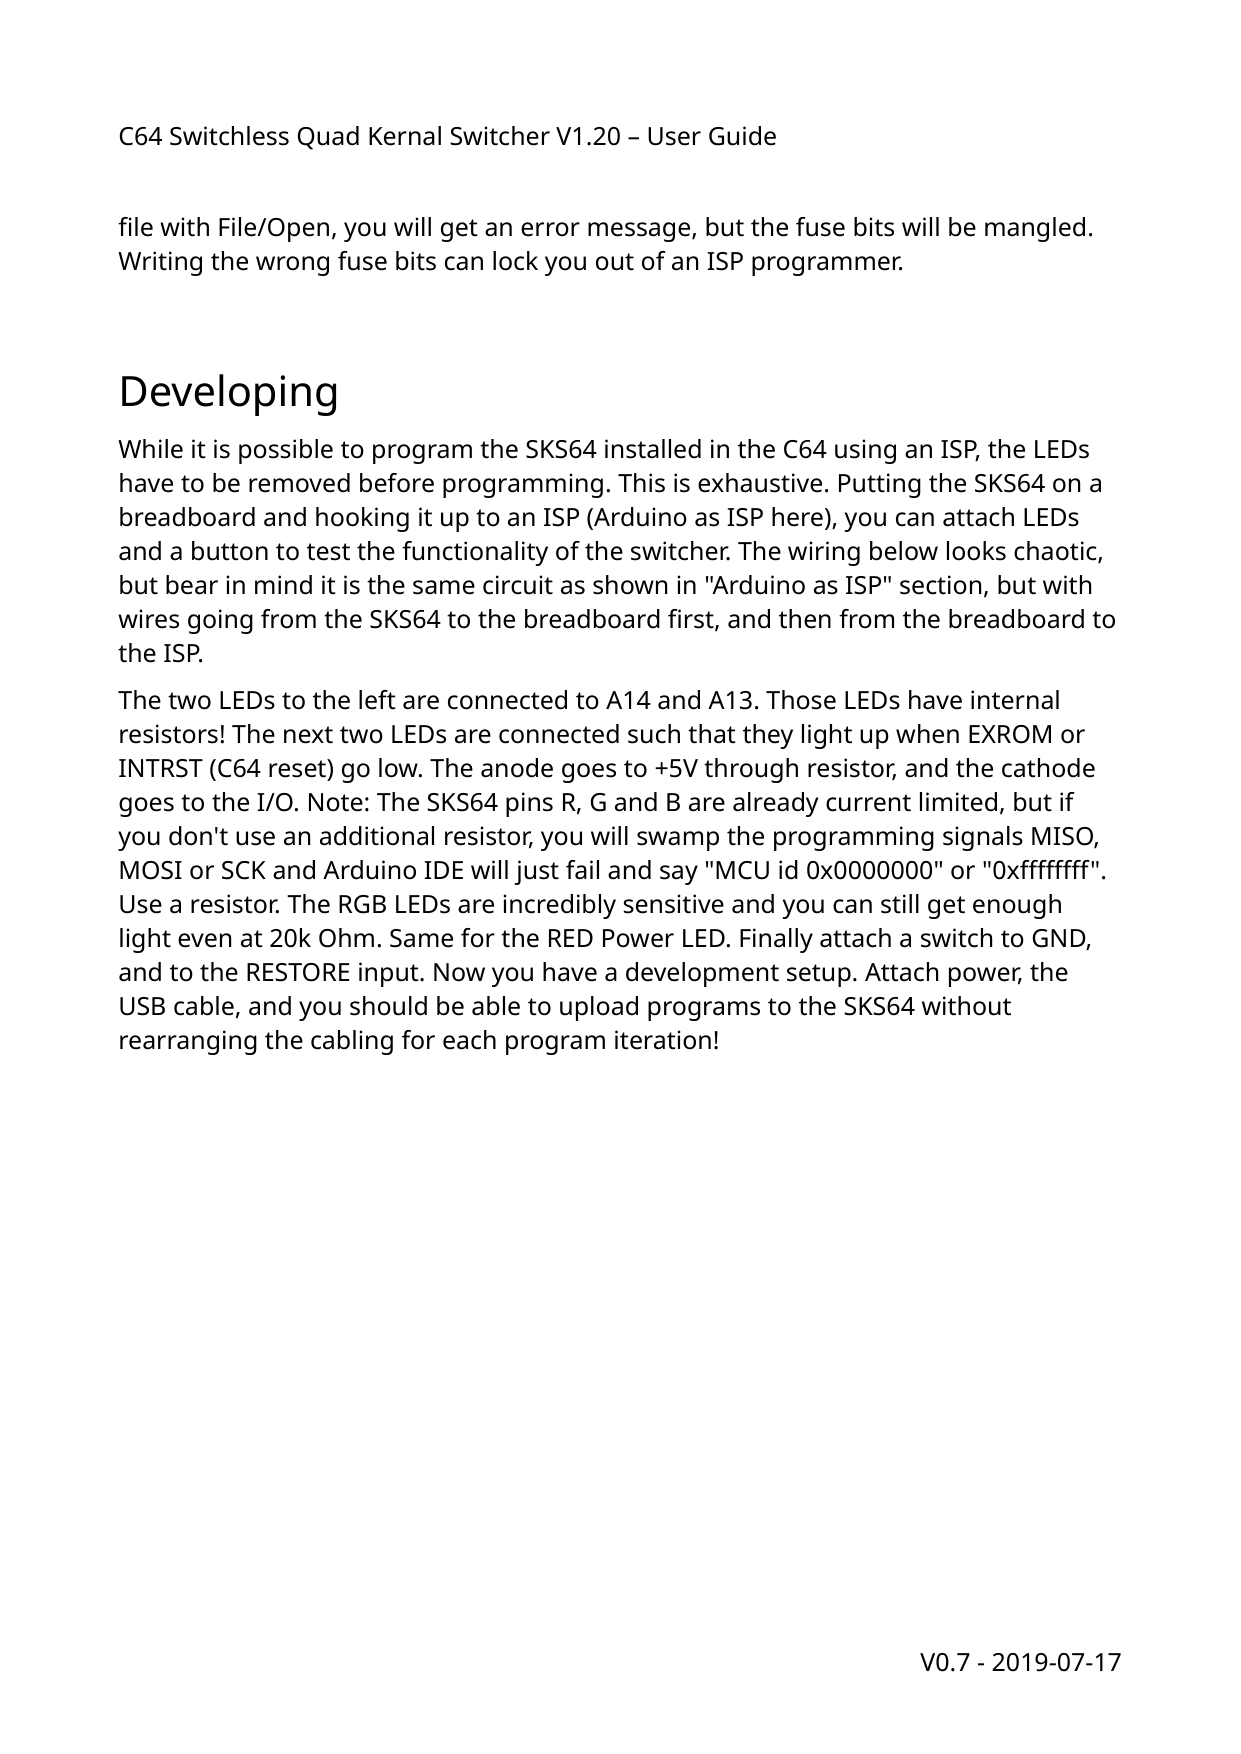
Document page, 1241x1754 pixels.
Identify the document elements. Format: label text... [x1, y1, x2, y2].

text The two LEDs to the left are connected to A14 and A13. Those LEDs have internal resistors! The next two LEDs are connected such that they light up when EXROM or INTRST (C64 reset) go low. The anode goes to +5V through resistor, and the cathode goes to the I/O. Note: The SKS64 pins R, G and B are already current limited, but if you don't use an additional resistor, you will swamp the programming signals MISO, MOSI or SCK and Arduino IDE will just fail and say "MCU id 0x0000000" or "0xffffffff". Use a resistor. The RGB LEDs are incredibly sensitive and you can still get enough light even at 20k Ohm. Same for the RED Power LED. Finally attach a switch to GND, and to the RESTORE input. Now you have a development setup. Attach power, the USB cable, and you should be able to upload programs to the SKS64 without rearranging the cabling for each program iteration! [118, 682, 1122, 1057]
text While it is possible to program the SKS64 installed in the C64 using an ISP, the LEDs have to be removed before programming. This is exhaustive. Putting the SKS64 on a breadboard and hooking it up to an ISP (Arduino as ISP here), you can attach LEDs and a button to test the functionality of the switcher. The wiring below looks chaotic, but bear in mind it is the same circuit as shown in "Arduino as ISP" section, but with wires going from the SKS64 to the breadboard first, and then from the breadboard to the ISP. [118, 431, 1122, 670]
subtitle Developing [118, 362, 1122, 419]
text file with File/Open, you will get an error message, but the fuse bits will be mangled. Writing the wrong fuse bits can lock you out of an ISP programmer. [118, 210, 1122, 278]
